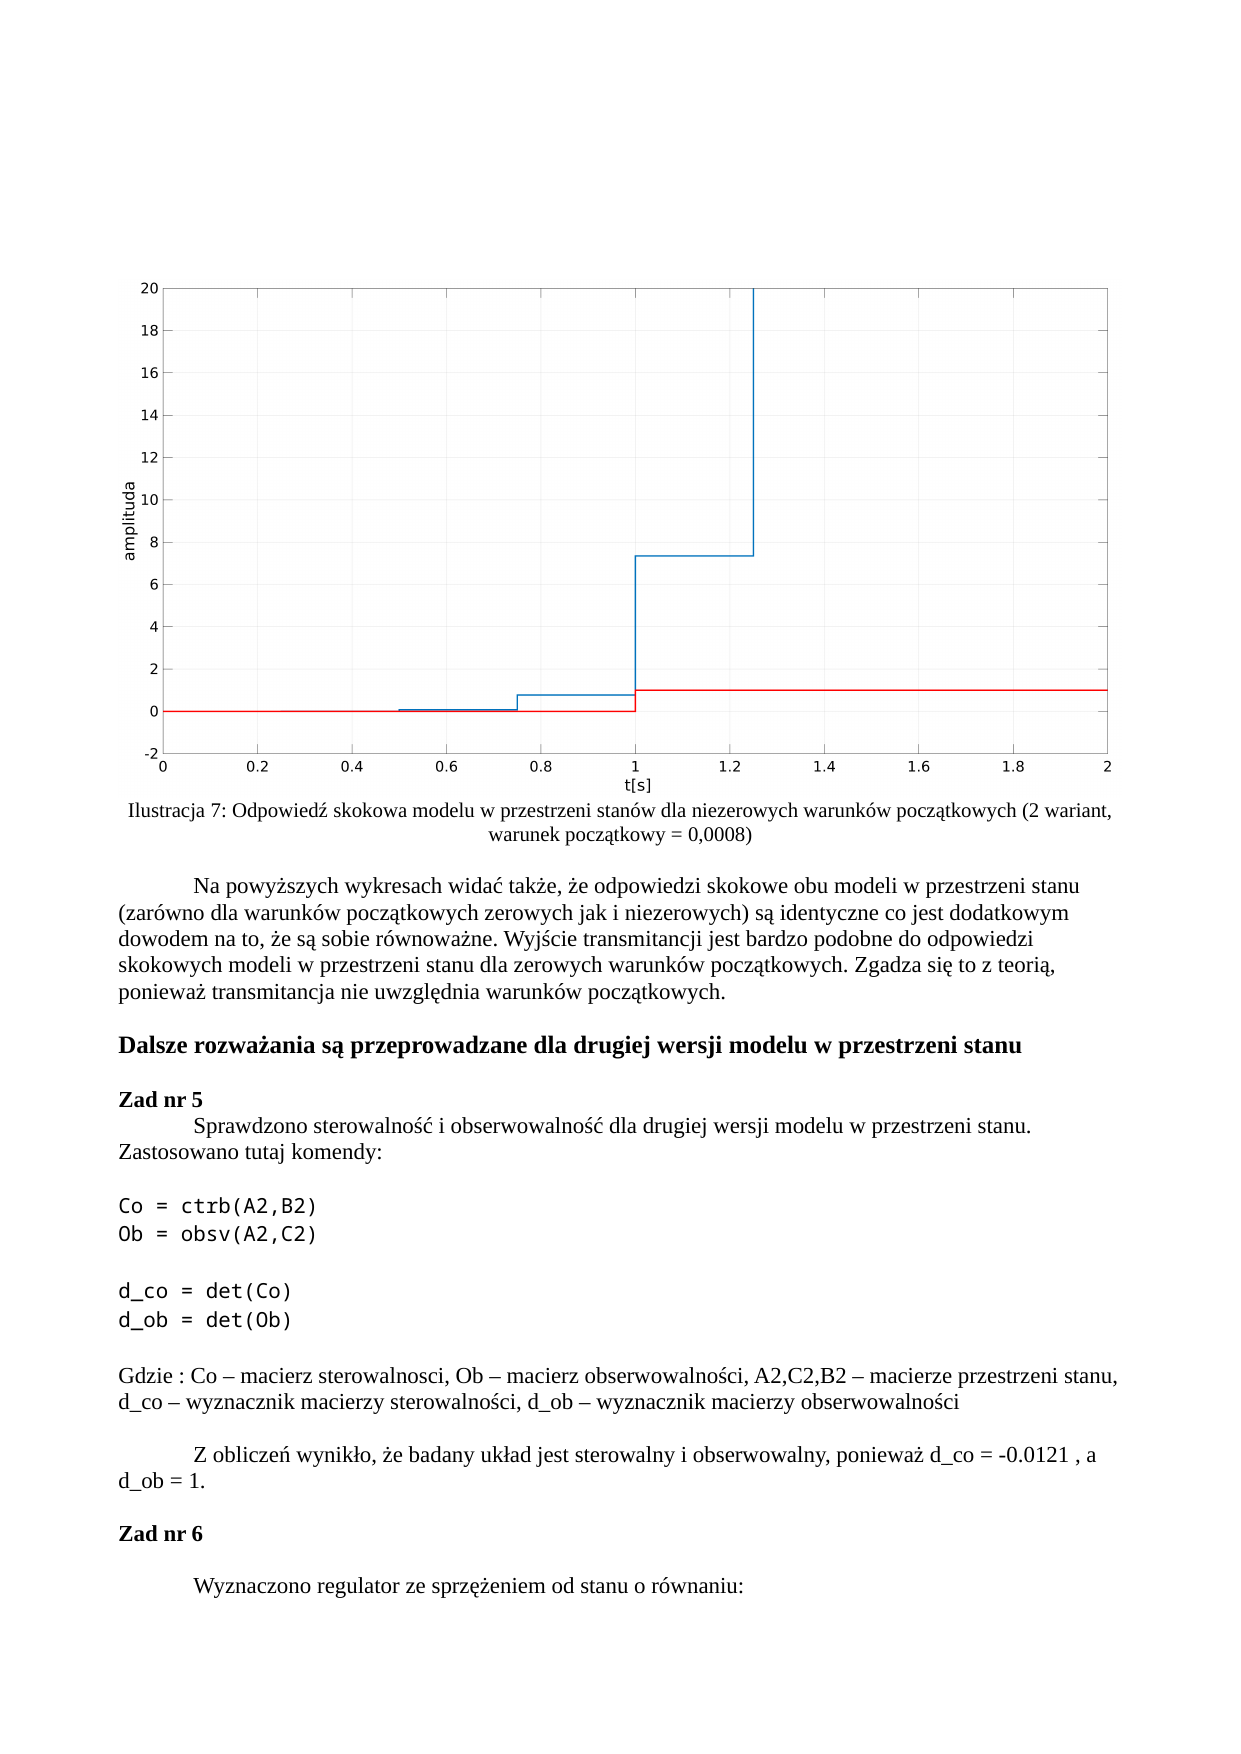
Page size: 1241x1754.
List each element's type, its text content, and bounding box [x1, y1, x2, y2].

text Ilustracja 7: Odpowiedź skokowa modelu w przestrzeni stanów dla niezerowych warunków początkowych (2 wariant, warunek początkowy = 0,0008) [118, 798, 1122, 846]
text Z obliczeń wynikło, że badany układ jest sterowalny i obserwowalny, ponieważ d_co = -0.0121 , a d_ob = 1. [118, 1441, 1122, 1493]
text Co = ctrb(A2,B2) [118, 1191, 1122, 1219]
text Ob = obsv(A2,C2) [118, 1219, 1122, 1248]
text Wyznaczono regulator ze sprzężeniem od stanu o równaniu: [118, 1573, 1122, 1599]
picture [118, 279, 1123, 798]
text Zad nr 6 [118, 1520, 1122, 1546]
text d_ob = det(Ob) [118, 1305, 1122, 1333]
text Sprawdzono sterowalność i obserwowalność dla drugiej wersji modelu w przestrzeni stanu. Zastosowano tutaj komendy: [118, 1112, 1122, 1165]
text Dalsze rozważania są przeprowadzane dla drugiej wersji modelu w przestrzeni stanu [118, 1031, 1122, 1059]
text d_co = det(Co) [118, 1276, 1122, 1305]
text Zad nr 5 [118, 1086, 1122, 1112]
text Gdzie : Co – macierz sterowalnosci, Ob – macierz obserwowalności, A2,C2,B2 – macierze przestrzeni stanu, d_co – wyznacznik macierzy sterowalności, d_ob – wyznacznik macierzy obserwowalności [118, 1362, 1122, 1414]
text Na powyższych wykresach widać także, że odpowiedzi skokowe obu modeli w przestrzeni stanu (zarówno dla warunków początkowych zerowych jak i niezerowych) są identyczne co jest dodatkowym dowodem na to, że są sobie równoważne. Wyjście transmitancji jest bardzo podobne do odpowiedzi skokowych modeli w przestrzeni stanu dla zerowych warunków początkowych. Zgadza się to z teorią, ponieważ transmitancja nie uwzględnia warunków początkowych. [118, 872, 1122, 1004]
